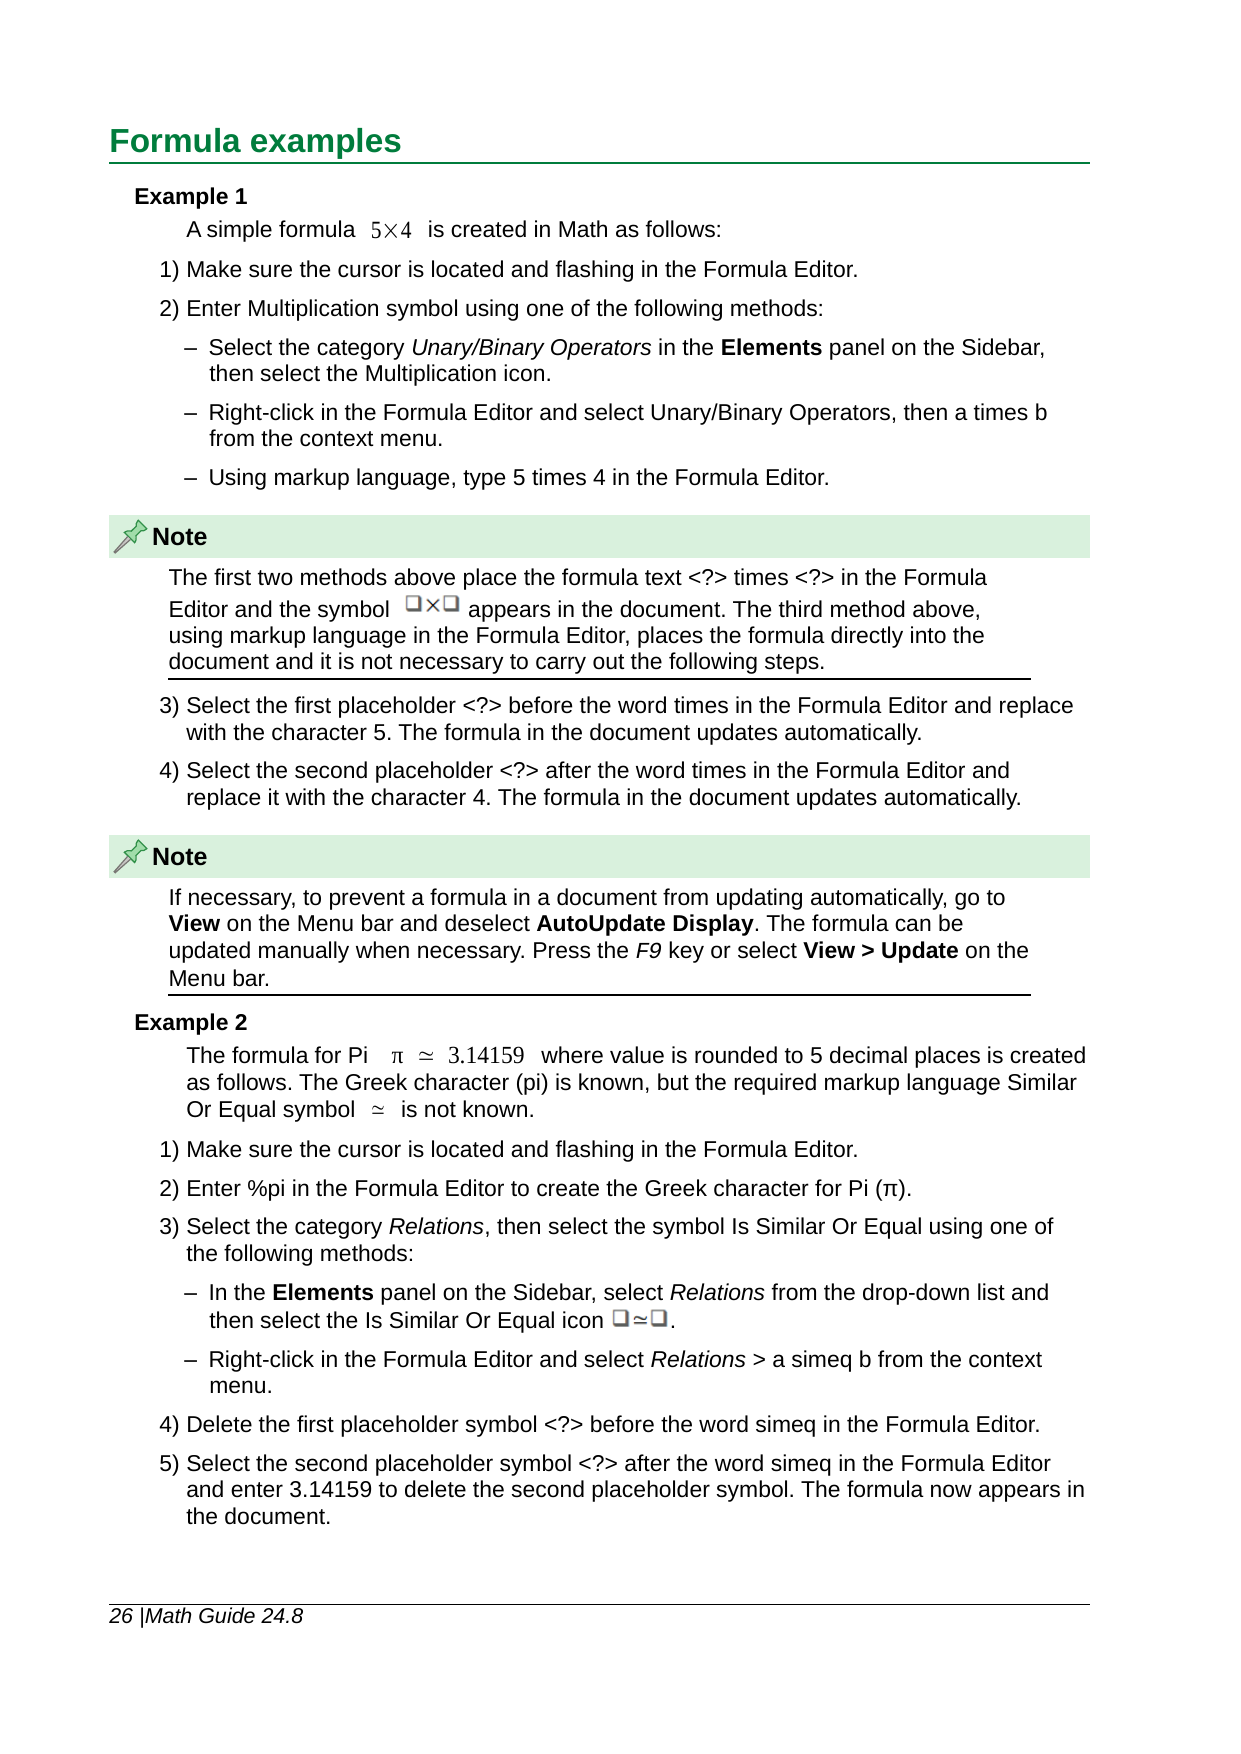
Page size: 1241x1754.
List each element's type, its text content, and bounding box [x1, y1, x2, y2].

text Example 2 [134, 1009, 1090, 1035]
list Select the second placeholder symbol <?> after the word simeq in the Formula Editor and enter 3.14159 to delete the second placeholder symbol. The formula now appears in the document. [186, 1450, 1090, 1529]
list Enter %pi in the Formula Editor to create the Greek character for Pi (π). [186, 1174, 1090, 1201]
list Using markup language, type 5 times 4 in the Formula Editor. [184, 464, 1090, 490]
list In the Elements panel on the Sidebar, select Relations from the drop-down list and then select the Is Similar Or Equal icon . [184, 1278, 1090, 1333]
list Select the second placeholder <?> after the word times in the Formula Editor and replace it with the character 4. The formula in the document updates automatically. [186, 757, 1090, 810]
list Select the first placeholder <?> before the word times in the Formula Editor and replace with the character 5. The formula in the document updates automatically. [186, 692, 1090, 745]
picture [610, 1305, 670, 1329]
list Delete the first placeholder symbol <?> before the word simeq in the Formula Editor. [186, 1411, 1090, 1437]
list Make sure the cursor is located and flashing in the Formula Editor. [186, 1136, 1090, 1162]
subtitle Note [109, 515, 1090, 558]
list Enter Multiplication symbol using one of the following methods: [186, 295, 1090, 321]
text The formula for Pi where value is rounded to 5 decimal places is created as follows. The Greek character (pi) is known, but the required markup language Similar Or Equal symbol is not known. [186, 1042, 1090, 1123]
picture [402, 590, 462, 617]
text A simple formula is created in Math as follows: [186, 216, 1090, 243]
subtitle Formula examples [109, 121, 1090, 162]
list Right-click in the Formula Editor and select Unary/Binary Operators, then a times b from the context menu. [184, 399, 1090, 452]
list Make sure the cursor is located and flashing in the Formula Editor. [186, 256, 1090, 282]
text Example 1 [134, 183, 1090, 209]
list Select the category Unary/Binary Operators in the Elements panel on the Sidebar, then select the Multiplication icon. [184, 334, 1090, 386]
list Right-click in the Formula Editor and select Relations > a simeq b from the context menu. [184, 1346, 1090, 1399]
text The first two methods above place the formula text <?> times <?> in the Formula Editor and the symbol appears in the document. The third method above, using markup language in the Formula Editor, places the formula directly into the document and it is not necessary to carry out the following steps. [168, 564, 1031, 678]
list Select the category Relations, then select the symbol Is Similar Or Equal using one of the following methods: [186, 1213, 1090, 1266]
subtitle Note [109, 835, 1090, 878]
text If necessary, to prevent a formula in a document from updating automatically, go to View on the Menu bar and deselect AutoUpdate Display. The formula can be updated manually when necessary. Press the F9 key or select View > Update on the Menu bar. [168, 884, 1031, 994]
